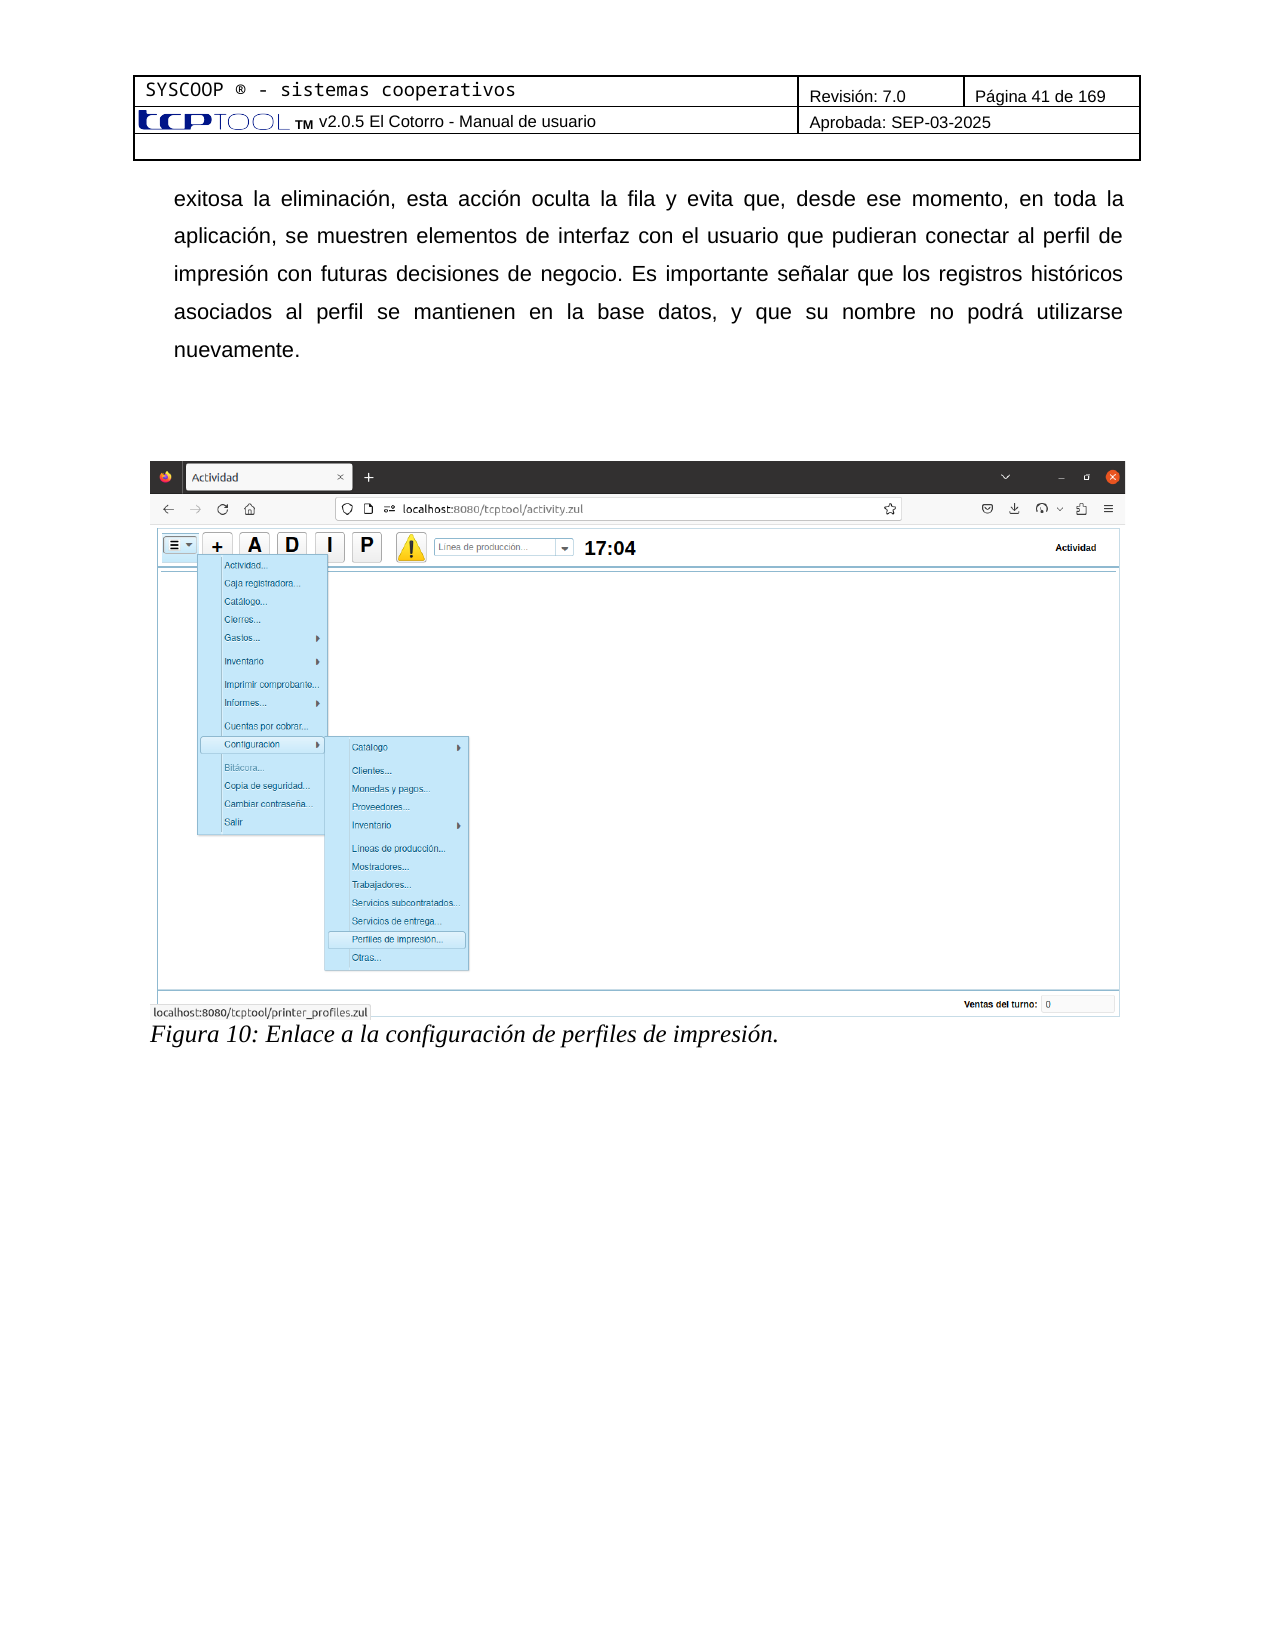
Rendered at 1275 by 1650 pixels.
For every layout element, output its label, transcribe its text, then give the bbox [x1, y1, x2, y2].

picture [150, 461, 1125, 1020]
text Figura 10: Enlace a la configuración de perfiles de impresión. [150, 1020, 1125, 1048]
list exitosa la eliminación, esta acción oculta la fila y evita que, desde ese momento, en toda la aplicación, se muestren elementos de interfaz con el usuario que pudieran conectar al perfil de impresión con futuras decisiones de negocio. Es importante señalar que los registros históricos asociados al perfil se mantienen en la base datos, y que su nombre no podrá utilizarse nuevamente. [150, 186, 1125, 362]
picture [138, 110, 290, 130]
